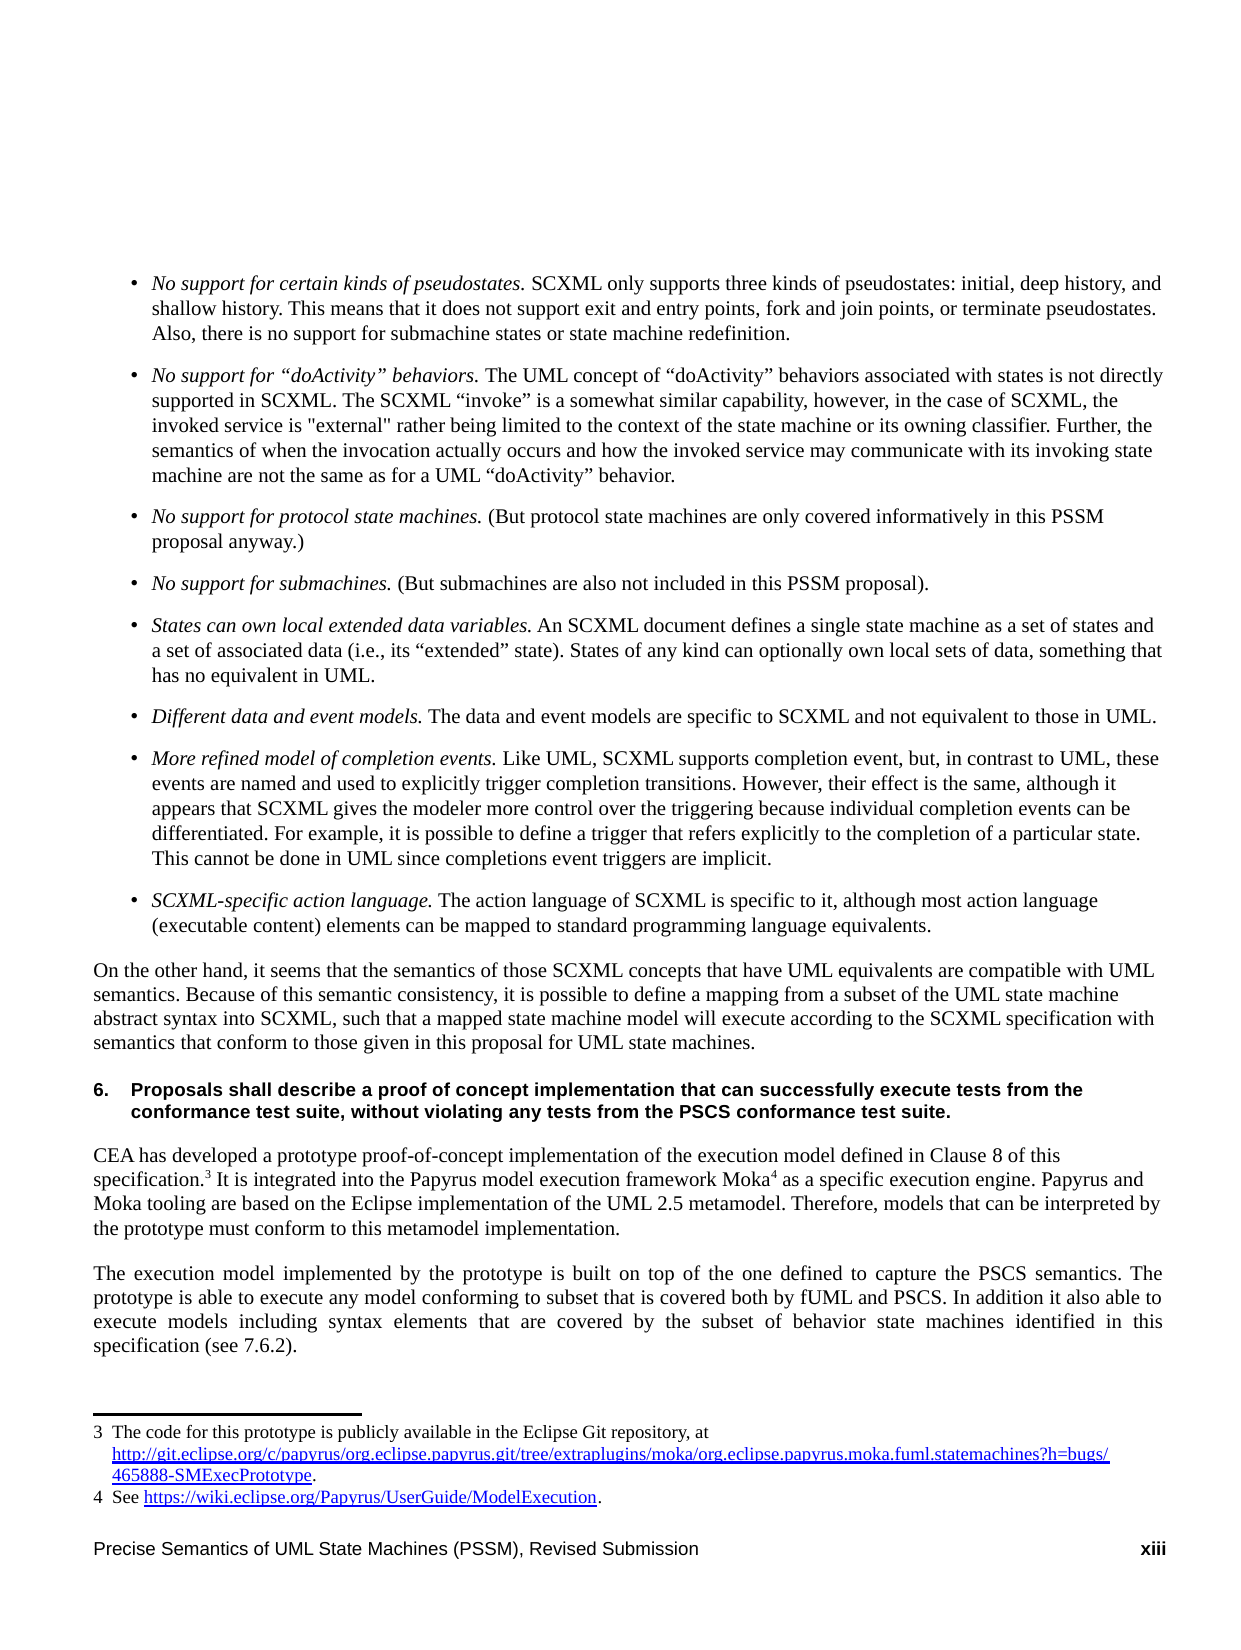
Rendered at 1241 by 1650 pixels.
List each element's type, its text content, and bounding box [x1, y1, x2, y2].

list Different data and event models. The data and event models are specific to SCXML and not equivalent to those in UML. [131, 703, 1164, 728]
text On the other hand, it seems that the semantics of those SCXML concepts that have UML equivalents are compatible with UML semantics. Because of this semantic consistency, it is possible to define a mapping from a subset of the UML state machine abstract syntax into SCXML, such that a mapped state machine model will execute according to the SCXML specification with semantics that conform to those given in this proposal for UML state machines. [93, 958, 1164, 1054]
list States can own local extended data variables. An SCXML document defines a single state machine as a set of states and a set of associated data (i.e., its “extended” state). States of any kind can optionally own local sets of data, something that has no equivalent in UML. [131, 612, 1164, 687]
subtitle Proposals shall describe a proof of concept implementation that can successfully execute tests from the conformance test suite, without violating any tests from the PSCS conformance test suite. [93, 1079, 1164, 1122]
text The code for this prototype is publicly available in the Eclipse Git repository, at http://git.eclipse.org/c/papyrus/org.eclipse.papyrus.git/tree/extraplugins/moka/org.eclipse.papyrus.moka.fuml.statemachines?h=bugs/465888-SMExecPrototype. [93, 1421, 1164, 1486]
list More refined model of completion events. Like UML, SCXML supports completion event, but, in contrast to UML, these events are named and used to explicitly trigger completion transitions. However, their effect is the same, although it appears that SCXML gives the modeler more control over the triggering because individual completion events can be differentiated. For example, it is possible to define a trigger that refers explicitly to the completion of a particular state. This cannot be done in UML since completions event triggers are implicit. [131, 745, 1164, 870]
list No support for certain kinds of pseudostates. SCXML only supports three kinds of pseudostates: initial, deep history, and shallow history. This means that it does not support exit and entry points, fork and join points, or terminate pseudostates. Also, there is no support for submachine states or state machine redefinition. [131, 270, 1164, 345]
text CEA has developed a prototype proof-of-concept implementation of the execution model defined in Clause 8 of this specification. It is integrated into the Papyrus model execution framework Moka as a specific execution engine. Papyrus and Moka tooling are based on the Eclipse implementation of the UML 2.5 metamodel. Therefore, models that can be interpreted by the prototype must conform to this metamodel implementation. [93, 1143, 1164, 1239]
text The execution model implemented by the prototype is built on top of the one defined to capture the PSCS semantics. The prototype is able to execute any model conforming to subset that is covered both by fUML and PSCS. In addition it also able to execute models including syntax elements that are covered by the subset of behavior state machines identified in this specification (see 7.6.2). [93, 1261, 1164, 1357]
list No support for “doActivity” behaviors. The UML concept of “doActivity” behaviors associated with states is not directly supported in SCXML. The SCXML “invoke” is a somewhat similar capability, however, in the case of SCXML, the invoked service is "external" rather being limited to the context of the state machine or its owning classifier. Further, the semantics of when the invocation actually occurs and how the invoked service may communicate with its invoking state machine are not the same as for a UML “doActivity” behavior. [131, 362, 1164, 487]
list SCXML-specific action language. The action language of SCXML is specific to it, although most action language (executable content) elements can be mapped to standard programming language equivalents. [131, 887, 1164, 937]
list No support for submachines. (But submachines are also not included in this PSSM proposal). [131, 570, 1164, 595]
text See https://wiki.eclipse.org/Papyrus/UserGuide/ModelExecution. [93, 1486, 1164, 1507]
list No support for protocol state machines. (But protocol state machines are only covered informatively in this PSSM proposal anyway.) [131, 503, 1164, 553]
